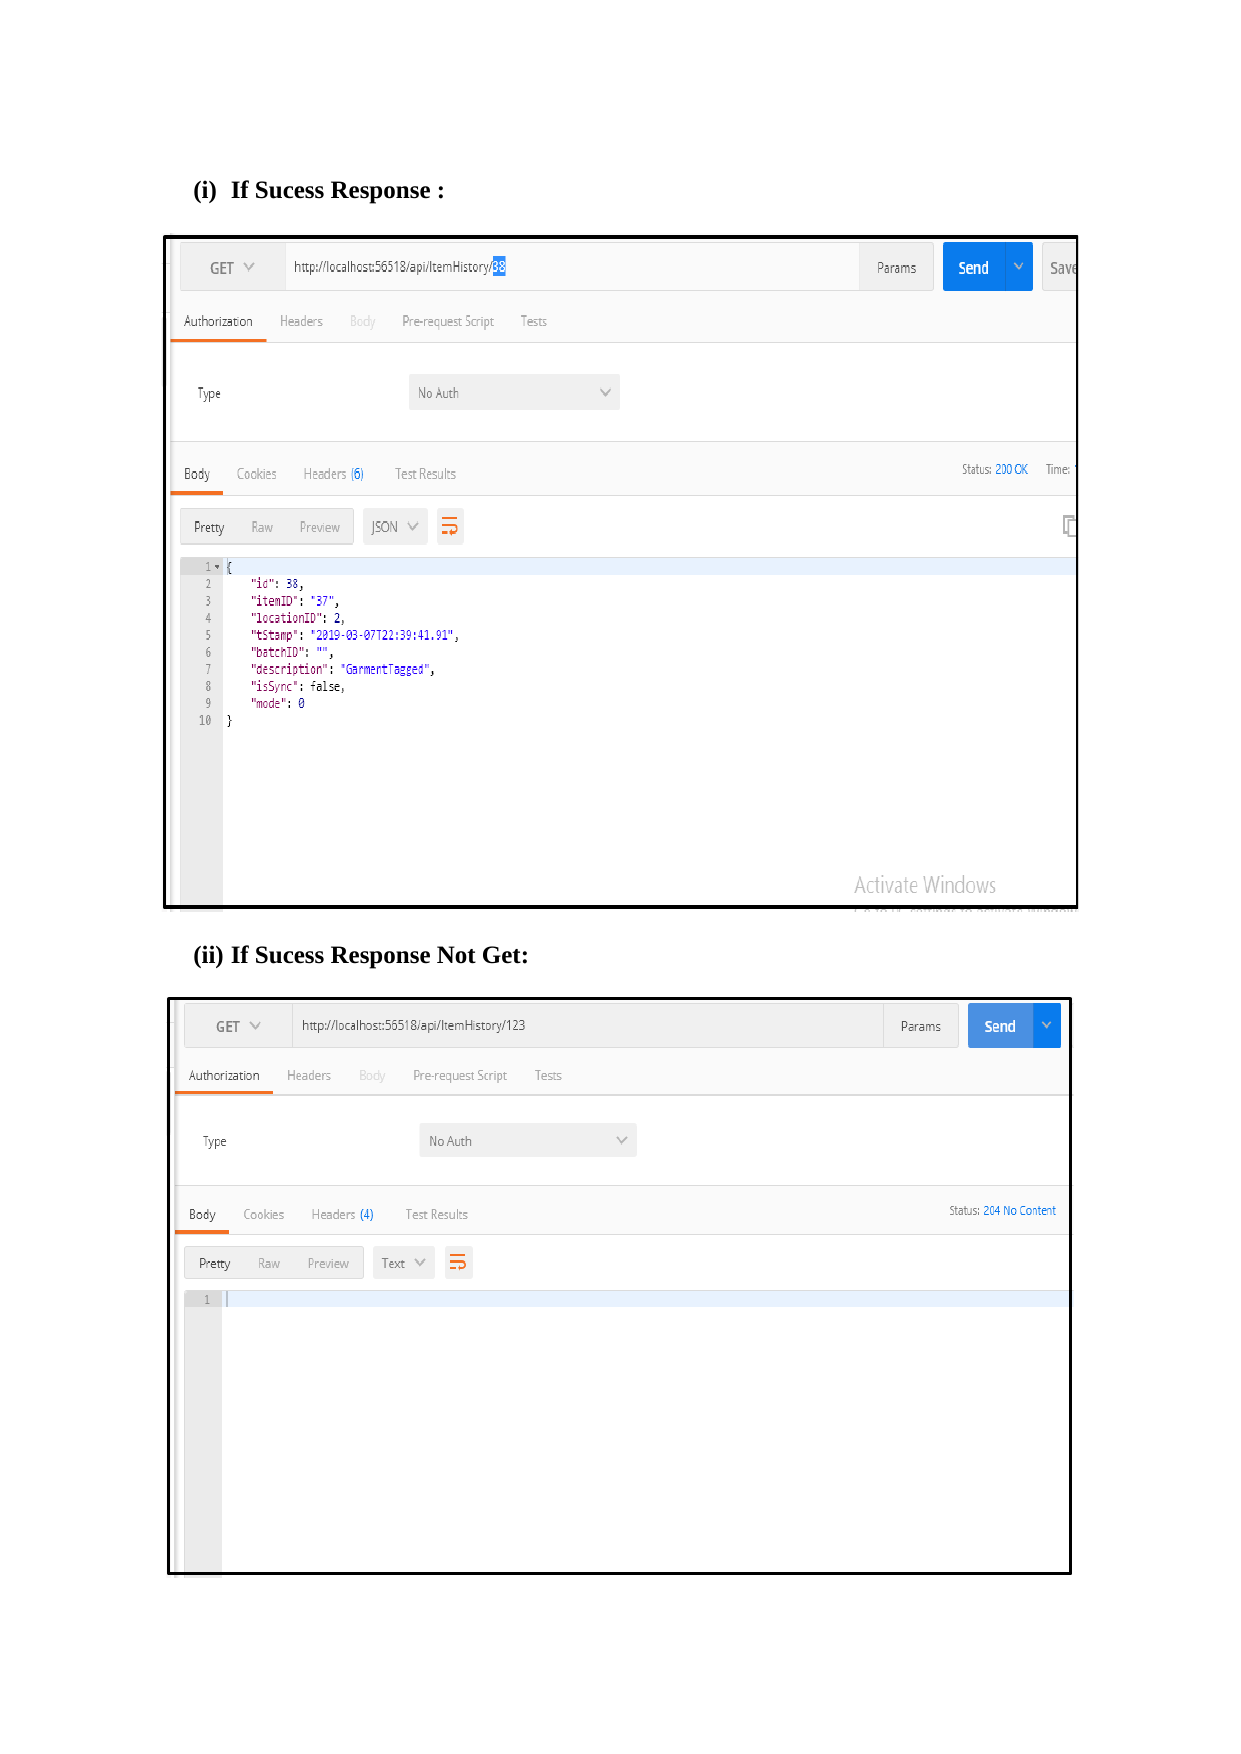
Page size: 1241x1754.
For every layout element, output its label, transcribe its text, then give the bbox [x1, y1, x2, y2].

list If Sucess Response Not Get: [193, 940, 1122, 969]
picture [166, 997, 1074, 1578]
picture [161, 233, 1079, 912]
list If Sucess Response : [193, 176, 1122, 204]
